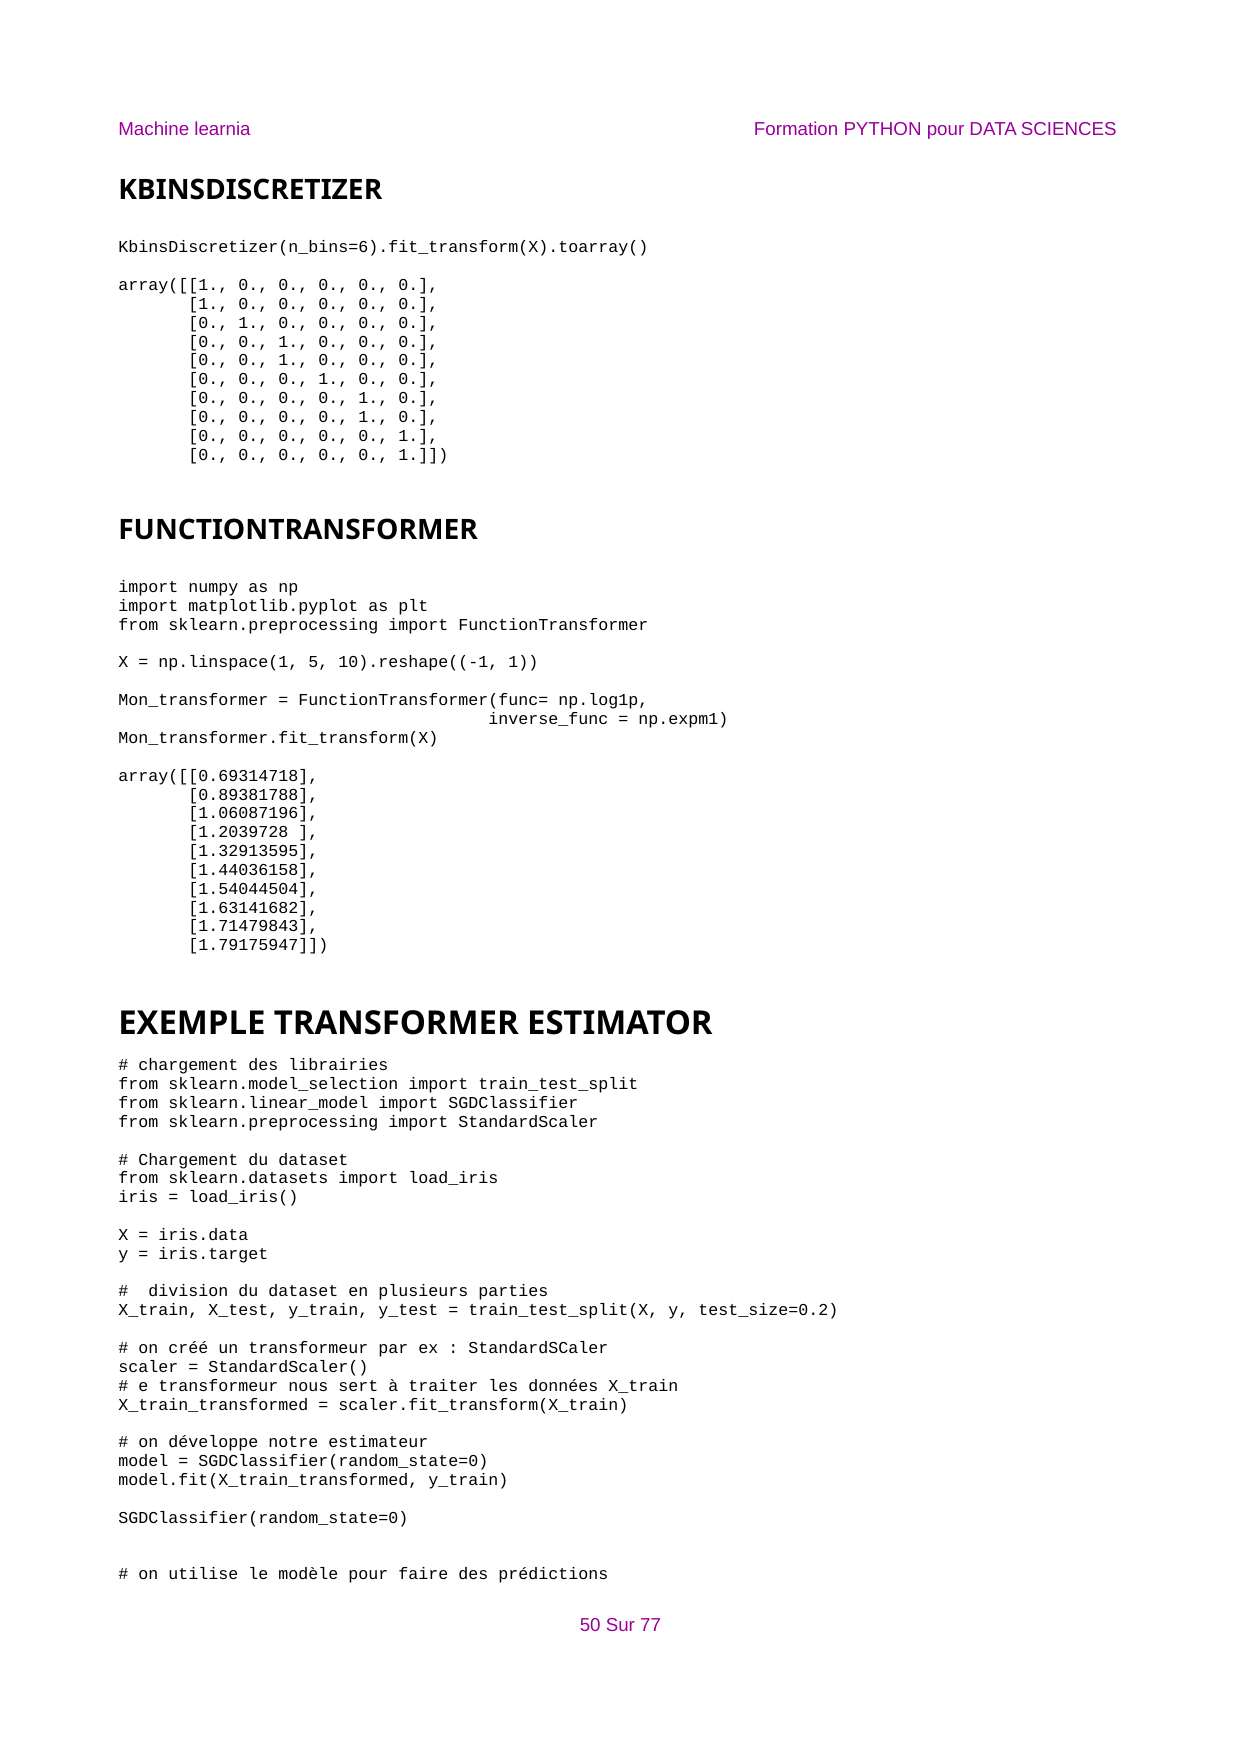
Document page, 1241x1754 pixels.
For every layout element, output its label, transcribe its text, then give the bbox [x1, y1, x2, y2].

text [0.89381788], [118, 786, 1122, 805]
text from sklearn.preprocessing import FunctionTransformer [118, 616, 1122, 635]
text [1.71479843], [118, 918, 1122, 937]
subtitle KBINSDISCRETIZER [118, 169, 1122, 207]
text [0., 1., 0., 0., 0., 0.], [118, 314, 1122, 333]
text model = SGDClassifier(random_state=0) [118, 1453, 1122, 1472]
text [0., 0., 0., 1., 0., 0.], [118, 371, 1122, 390]
text Mon_transformer = FunctionTransformer(func= np.log1p, [118, 692, 1122, 711]
text model.fit(X_train_transformed, y_train) [118, 1472, 1122, 1490]
text X = iris.data [118, 1226, 1122, 1245]
text # on créé un transformeur par ex : StandardSCaler [118, 1339, 1122, 1358]
text inverse_func = np.expm1) [118, 711, 1122, 729]
text from sklearn.linear_model import SGDClassifier [118, 1094, 1122, 1113]
text X_train_transformed = scaler.fit_transform(X_train) [118, 1396, 1122, 1415]
text [0., 0., 1., 0., 0., 0.], [118, 333, 1122, 352]
text [1., 0., 0., 0., 0., 0.], [118, 295, 1122, 314]
text X = np.linspace(1, 5, 10).reshape((-1, 1)) [118, 654, 1122, 673]
text X_train, X_test, y_train, y_test = train_test_split(X, y, test_size=0.2) [118, 1302, 1122, 1321]
text # e transformeur nous sert à traiter les données X_train [118, 1377, 1122, 1396]
text y = iris.target [118, 1245, 1122, 1264]
text [1.79175947]]) [118, 937, 1122, 956]
text from sklearn.preprocessing import StandardScaler [118, 1113, 1122, 1132]
text # Chargement du dataset [118, 1151, 1122, 1170]
text scaler = StandardScaler() [118, 1358, 1122, 1377]
text [1.44036158], [118, 861, 1122, 880]
text KbinsDiscretizer(n_bins=6).fit_transform(X).toarray() [118, 239, 1122, 258]
text Mon_transformer.fit_transform(X) [118, 729, 1122, 748]
text # on développe notre estimateur [118, 1434, 1122, 1453]
text # division du dataset en plusieurs parties [118, 1283, 1122, 1302]
text [1.54044504], [118, 880, 1122, 899]
text [1.63141682], [118, 899, 1122, 918]
text SGDClassifier(random_state=0) [118, 1509, 1122, 1528]
text array([[1., 0., 0., 0., 0., 0.], [118, 277, 1122, 295]
text [0., 0., 0., 0., 0., 1.]]) [118, 446, 1122, 465]
text from sklearn.datasets import load_iris [118, 1170, 1122, 1189]
text import numpy as np [118, 579, 1122, 597]
text [0., 0., 0., 0., 1., 0.], [118, 390, 1122, 408]
text # on utilise le modèle pour faire des prédictions [118, 1566, 1122, 1585]
text [0., 0., 0., 0., 1., 0.], [118, 408, 1122, 427]
text [0., 0., 0., 0., 0., 1.], [118, 427, 1122, 446]
text iris = load_iris() [118, 1189, 1122, 1208]
text array([[0.69314718], [118, 767, 1122, 786]
subtitle EXEMPLE TRANSFORMER ESTIMATOR [118, 999, 1122, 1044]
text [1.32913595], [118, 843, 1122, 861]
text from sklearn.model_selection import train_test_split [118, 1076, 1122, 1094]
text # chargement des librairies [118, 1057, 1122, 1076]
text [1.06087196], [118, 805, 1122, 824]
text [0., 0., 1., 0., 0., 0.], [118, 352, 1122, 371]
text [1.2039728 ], [118, 824, 1122, 843]
subtitle FUNCTIONTRANSFORMER [118, 509, 1122, 547]
text import matplotlib.pyplot as plt [118, 597, 1122, 616]
